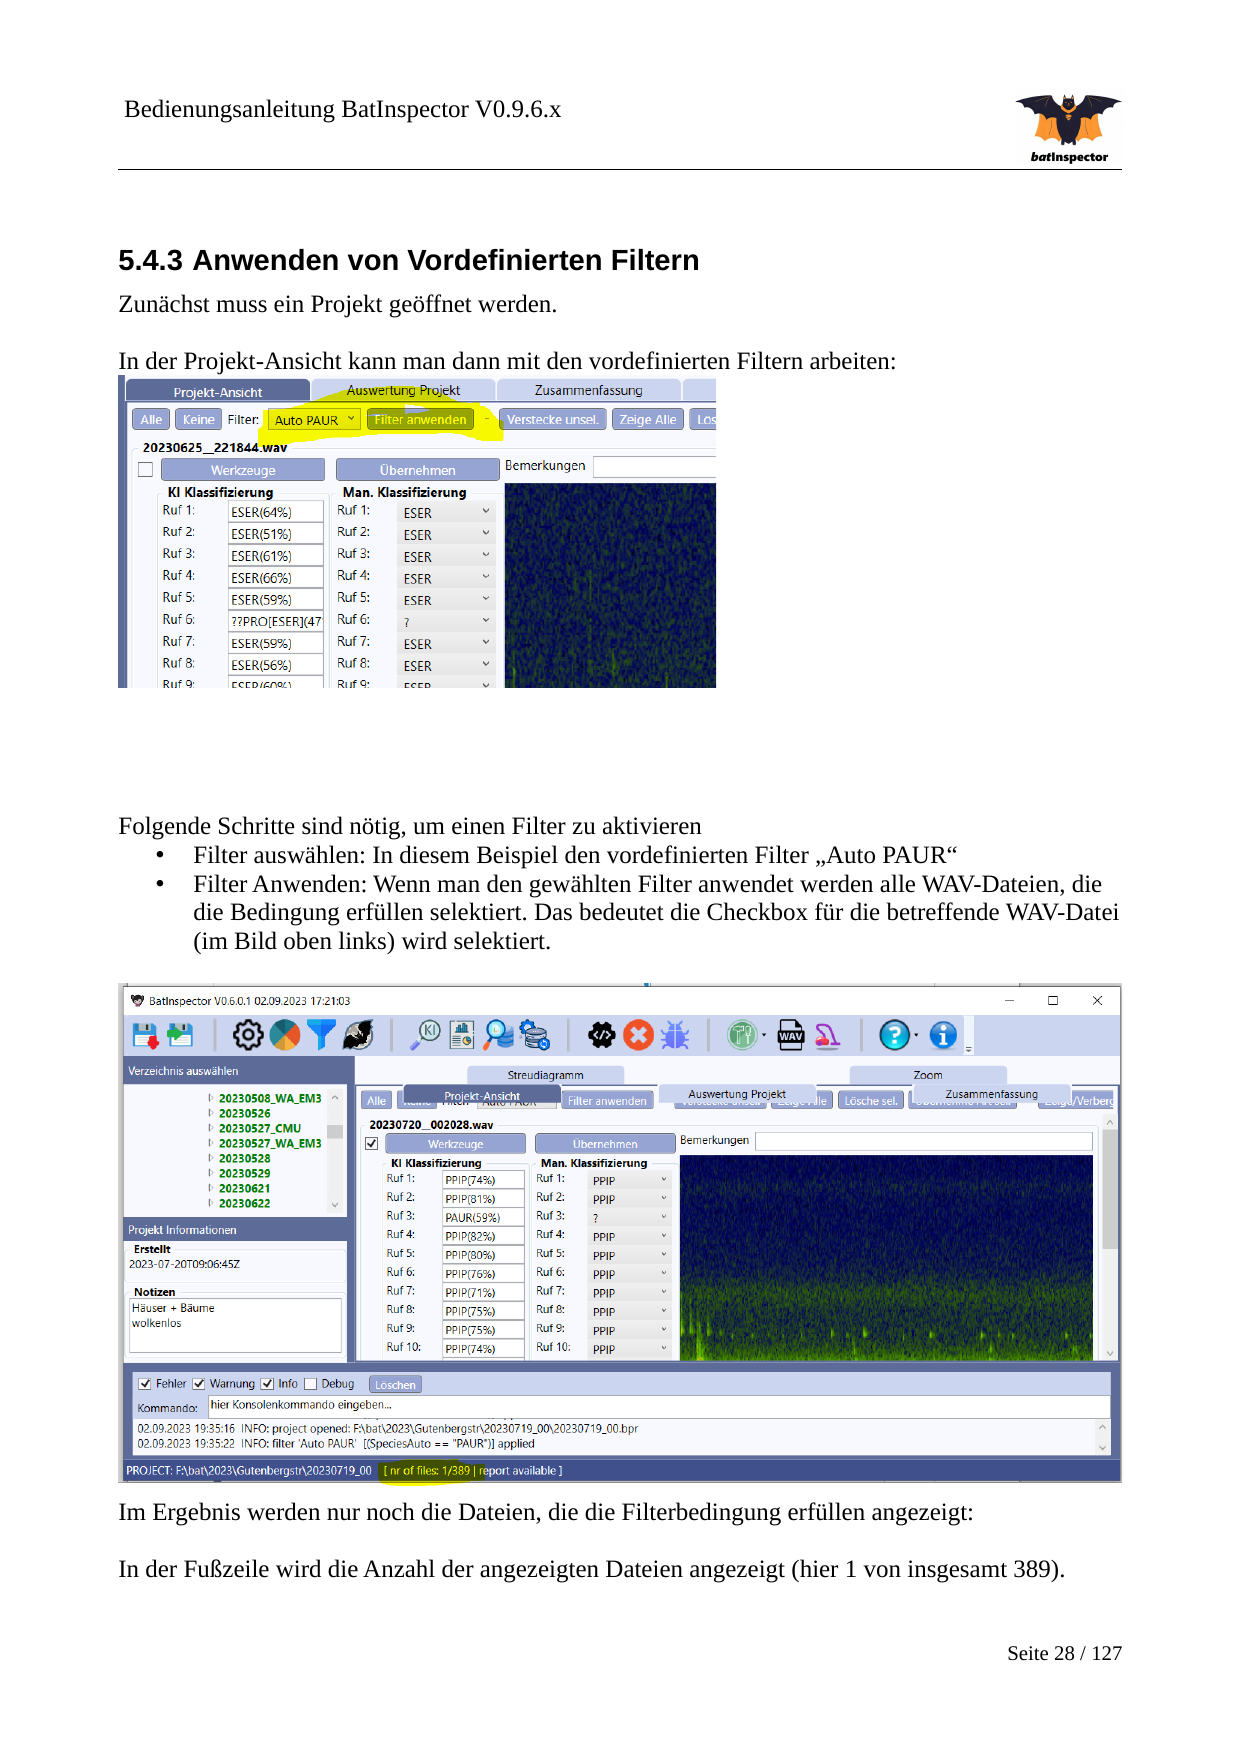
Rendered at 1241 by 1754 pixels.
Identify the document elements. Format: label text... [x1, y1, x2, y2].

text In der Projekt-Ansicht kann man dann mit den vordefinierten Filtern arbeiten: [118, 346, 1122, 375]
text Folgende Schritte sind nötig, um einen Filter zu aktivieren [118, 811, 1122, 840]
text In der Fußzeile wird die Anzahl der angezeigten Dateien angezeigt (hier 1 von insgesamt 389). [118, 1554, 1122, 1583]
picture [1015, 88, 1125, 165]
picture [118, 983, 1123, 1486]
list Filter Anwenden: Wenn man den gewählten Filter anwendet werden alle WAV-Dateien, die die Bedingung erfüllen selektiert. Das bedeutet die Checkbox für die betreffende WAV-Datei (im Bild oben links) wird selektiert. [156, 869, 1122, 955]
picture [118, 375, 717, 688]
text Zunächst muss ein Projekt geöffnet werden. [118, 289, 1122, 318]
text Im Ergebnis werden nur noch die Dateien, die die Filterbedingung erfüllen angezeigt: [118, 1486, 1122, 1554]
subtitle Anwenden von Vordefinierten Filtern [118, 243, 1122, 276]
list Filter auswählen: In diesem Beispiel den vordefinierten Filter „Auto PAUR“ [156, 840, 1122, 869]
